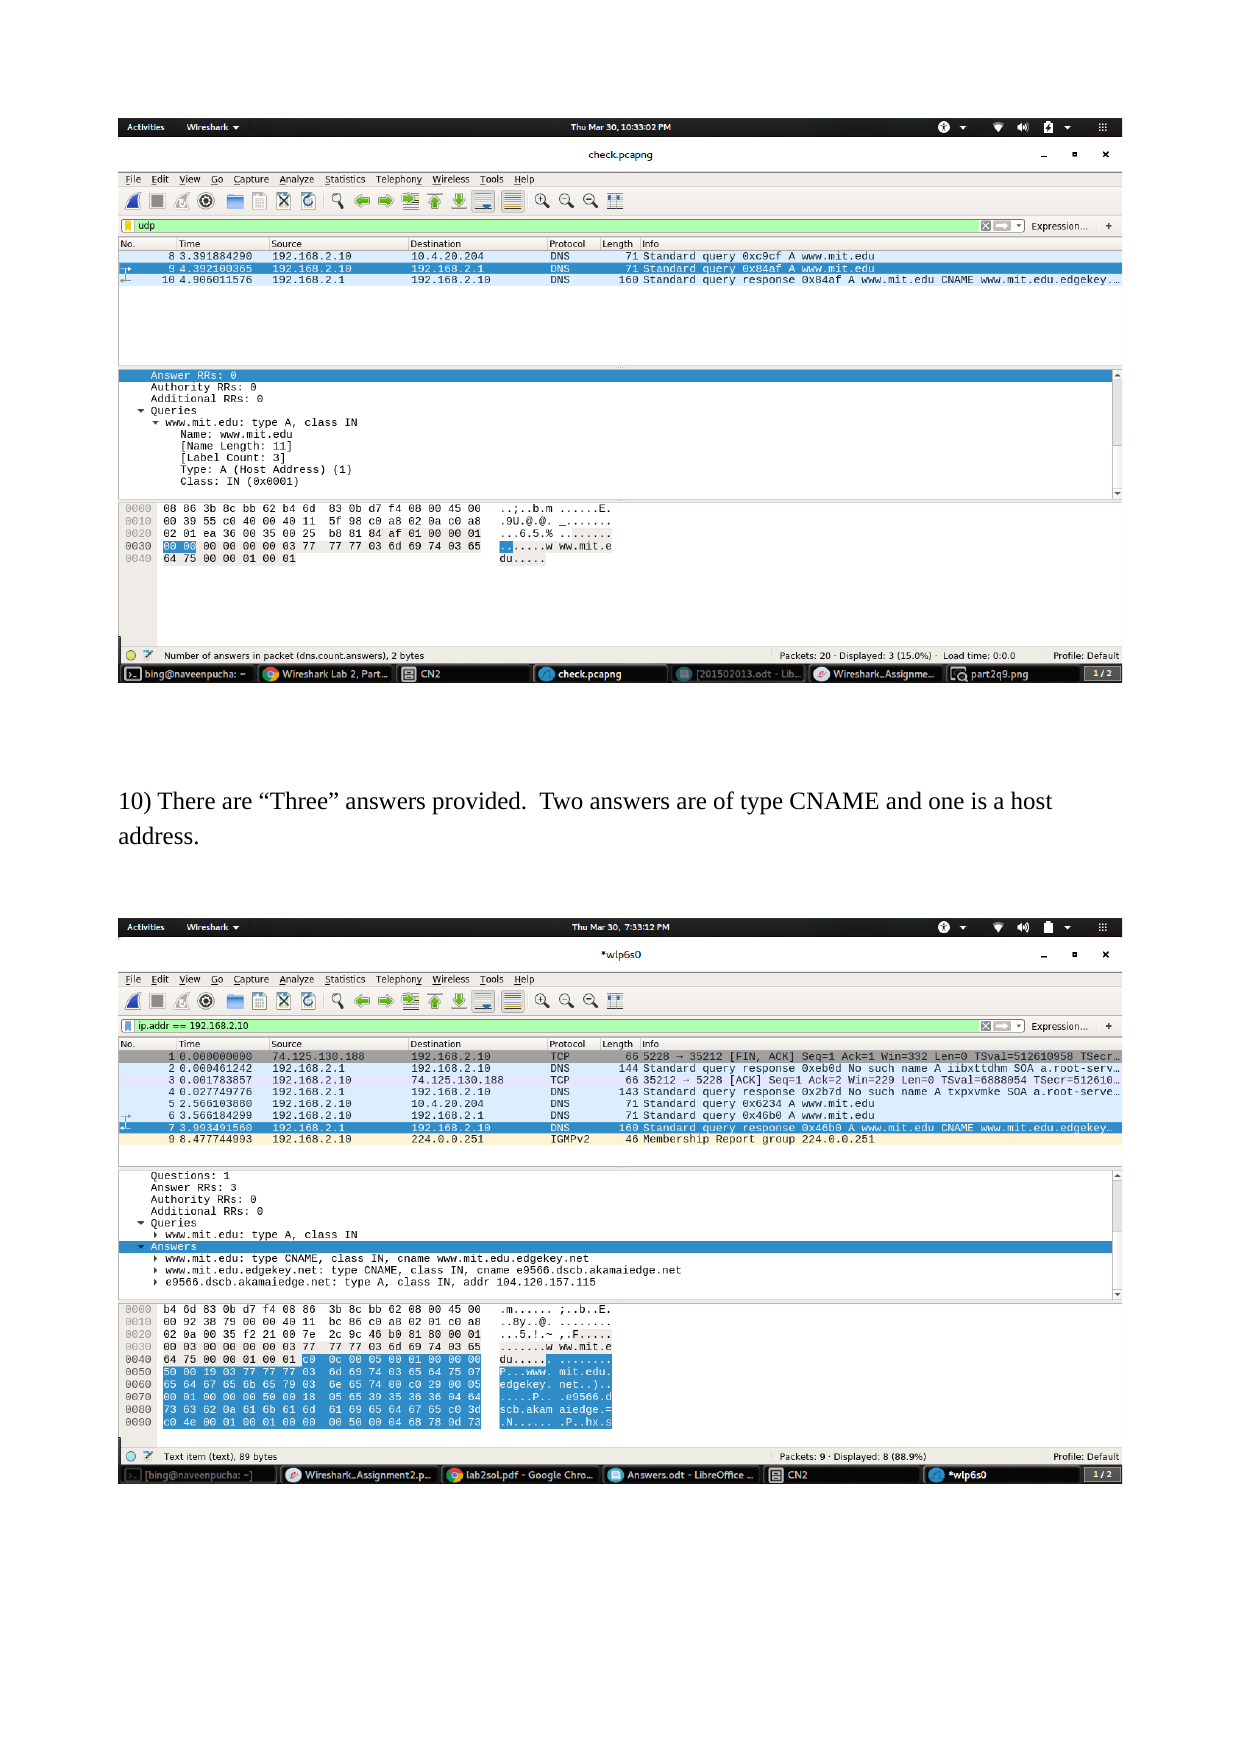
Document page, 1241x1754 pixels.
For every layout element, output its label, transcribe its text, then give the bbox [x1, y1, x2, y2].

text 10) There are “Three” answers provided. Two answers are of type CNAME and one is a host address. [118, 786, 1122, 849]
picture [118, 918, 1123, 1484]
picture [118, 118, 1123, 683]
